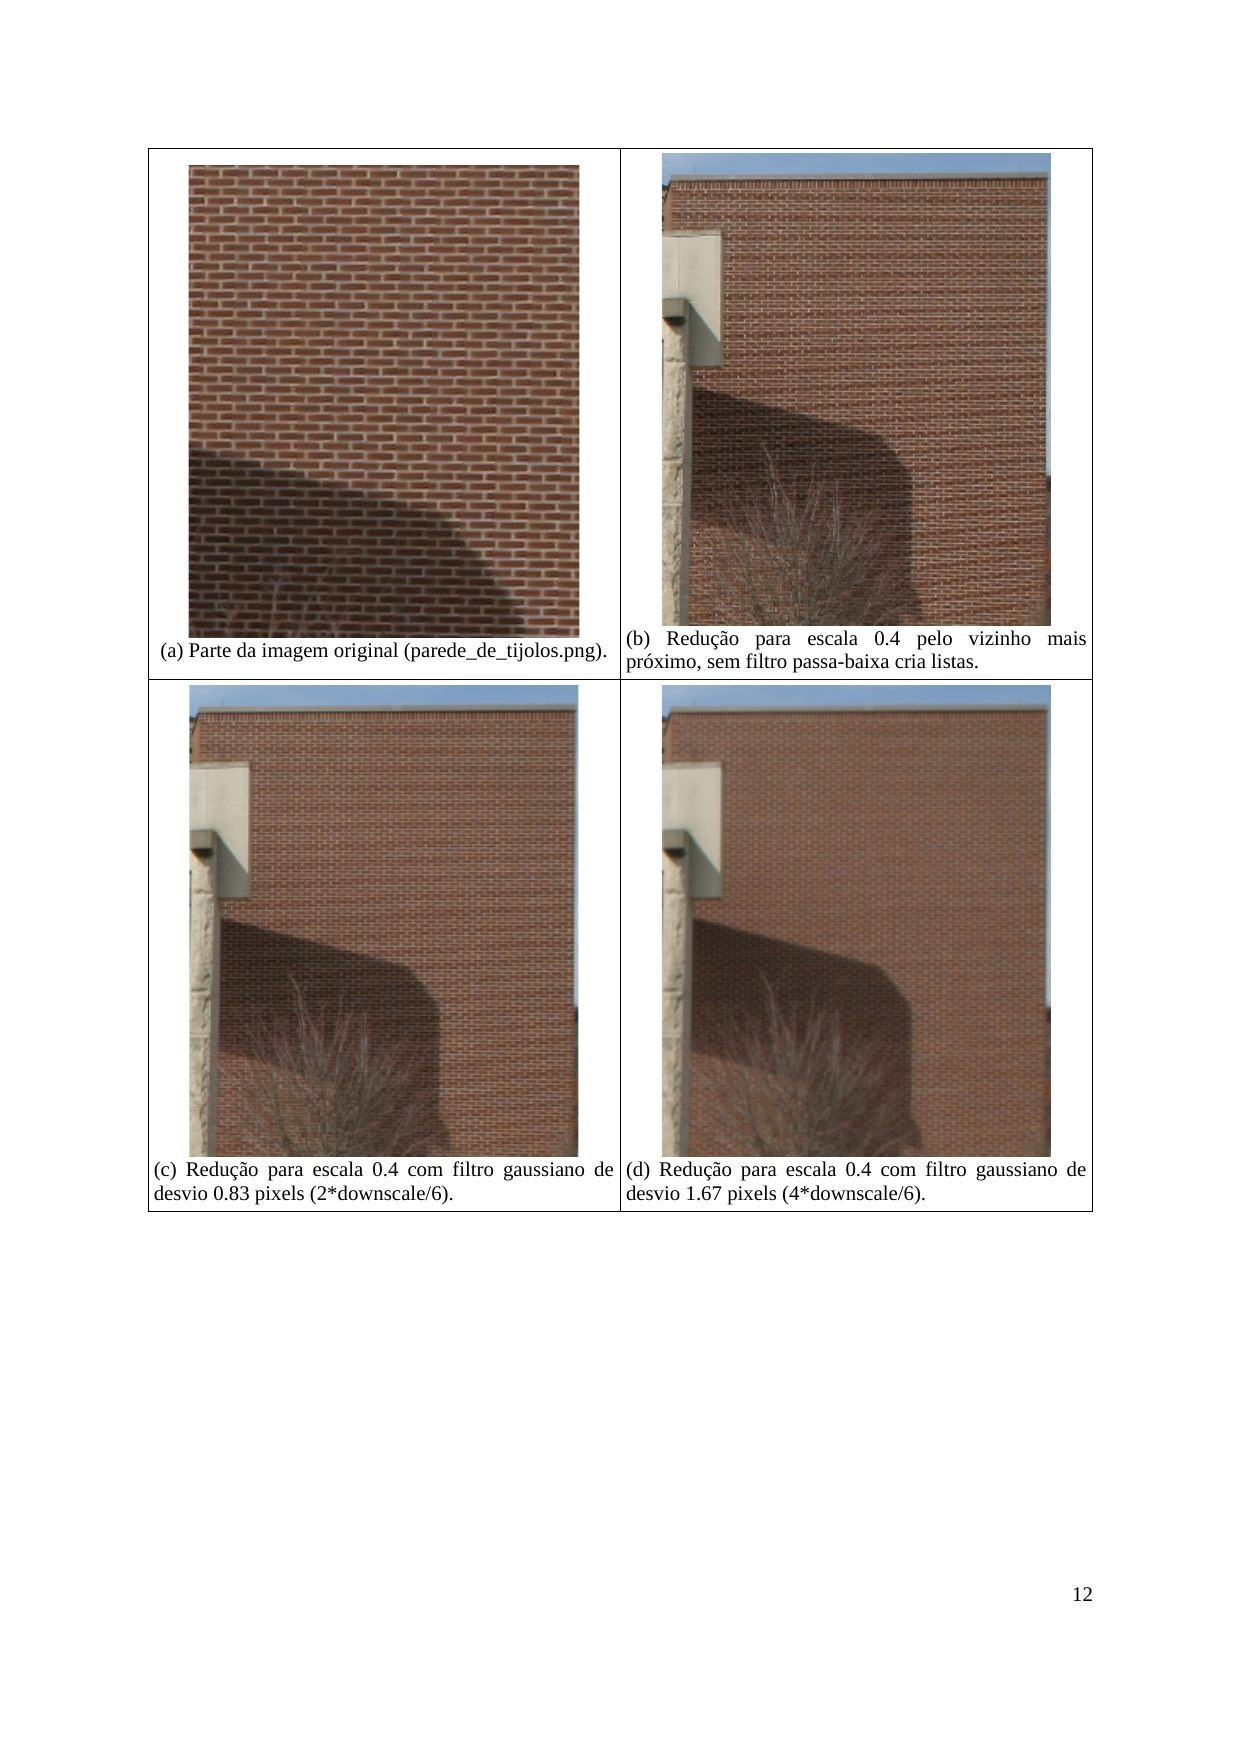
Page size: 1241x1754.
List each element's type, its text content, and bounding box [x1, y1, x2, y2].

table_header (b) Redução para escala 0.4 pelo vizinho mais próximo, sem filtro passa-baixa cria listas. [621, 149, 1092, 679]
table_cell (d) Redução para escala 0.4 com filtro gaussiano de desvio 1.67 pixels (4*downscale/6). [621, 680, 1092, 1211]
picture [661, 685, 1051, 1157]
table_cell (c) Redução para escala 0.4 com filtro gaussiano de desvio 0.83 pixels (2*downscale/6). [149, 680, 620, 1211]
picture [188, 165, 580, 638]
picture [661, 153, 1051, 626]
table_header (a) Parte da imagem original (parede_de_tijolos.png). [149, 149, 620, 679]
picture [189, 685, 579, 1157]
